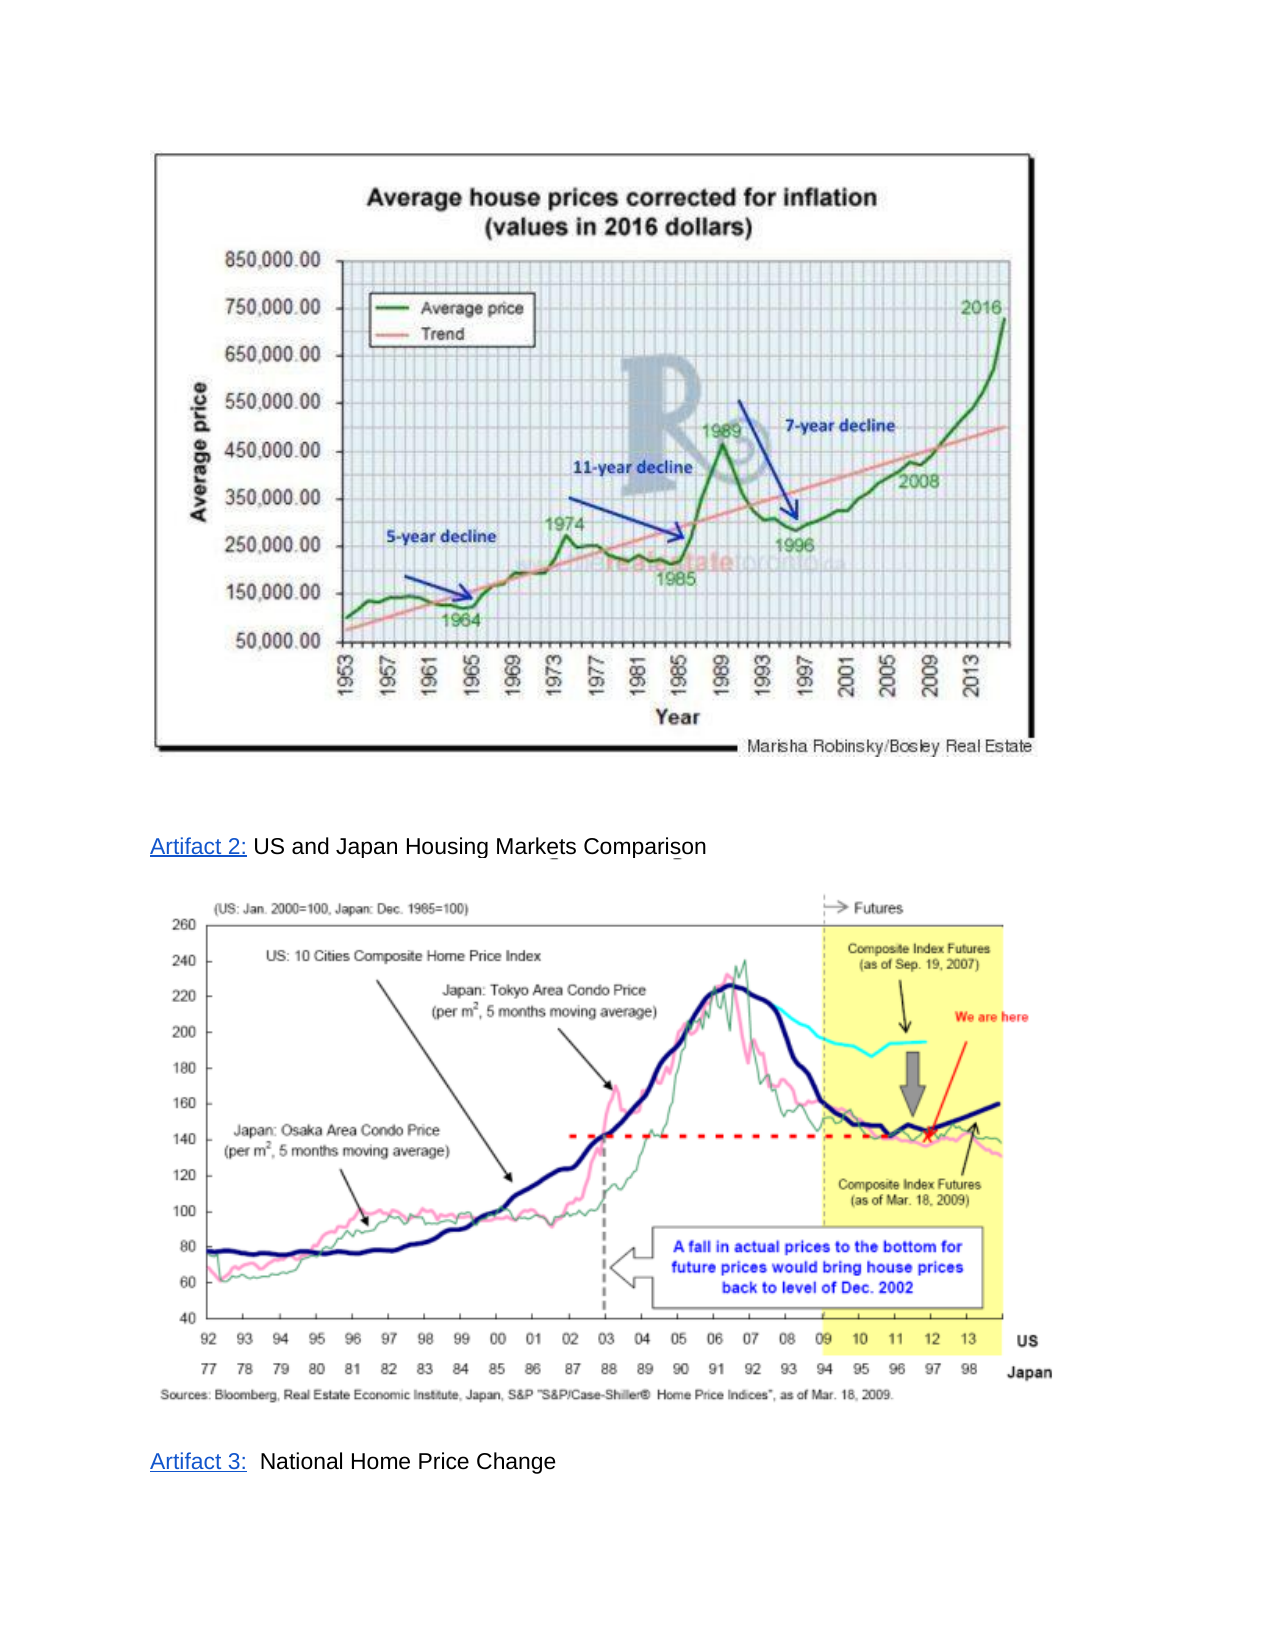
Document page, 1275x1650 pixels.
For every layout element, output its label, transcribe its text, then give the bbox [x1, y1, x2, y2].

picture [150, 150, 1041, 757]
text Artifact 3: National Home Price Change [150, 1448, 1125, 1474]
picture [150, 858, 1088, 1423]
text Artifact 2: US and Japan Housing Markets Comparison [150, 833, 1125, 1423]
